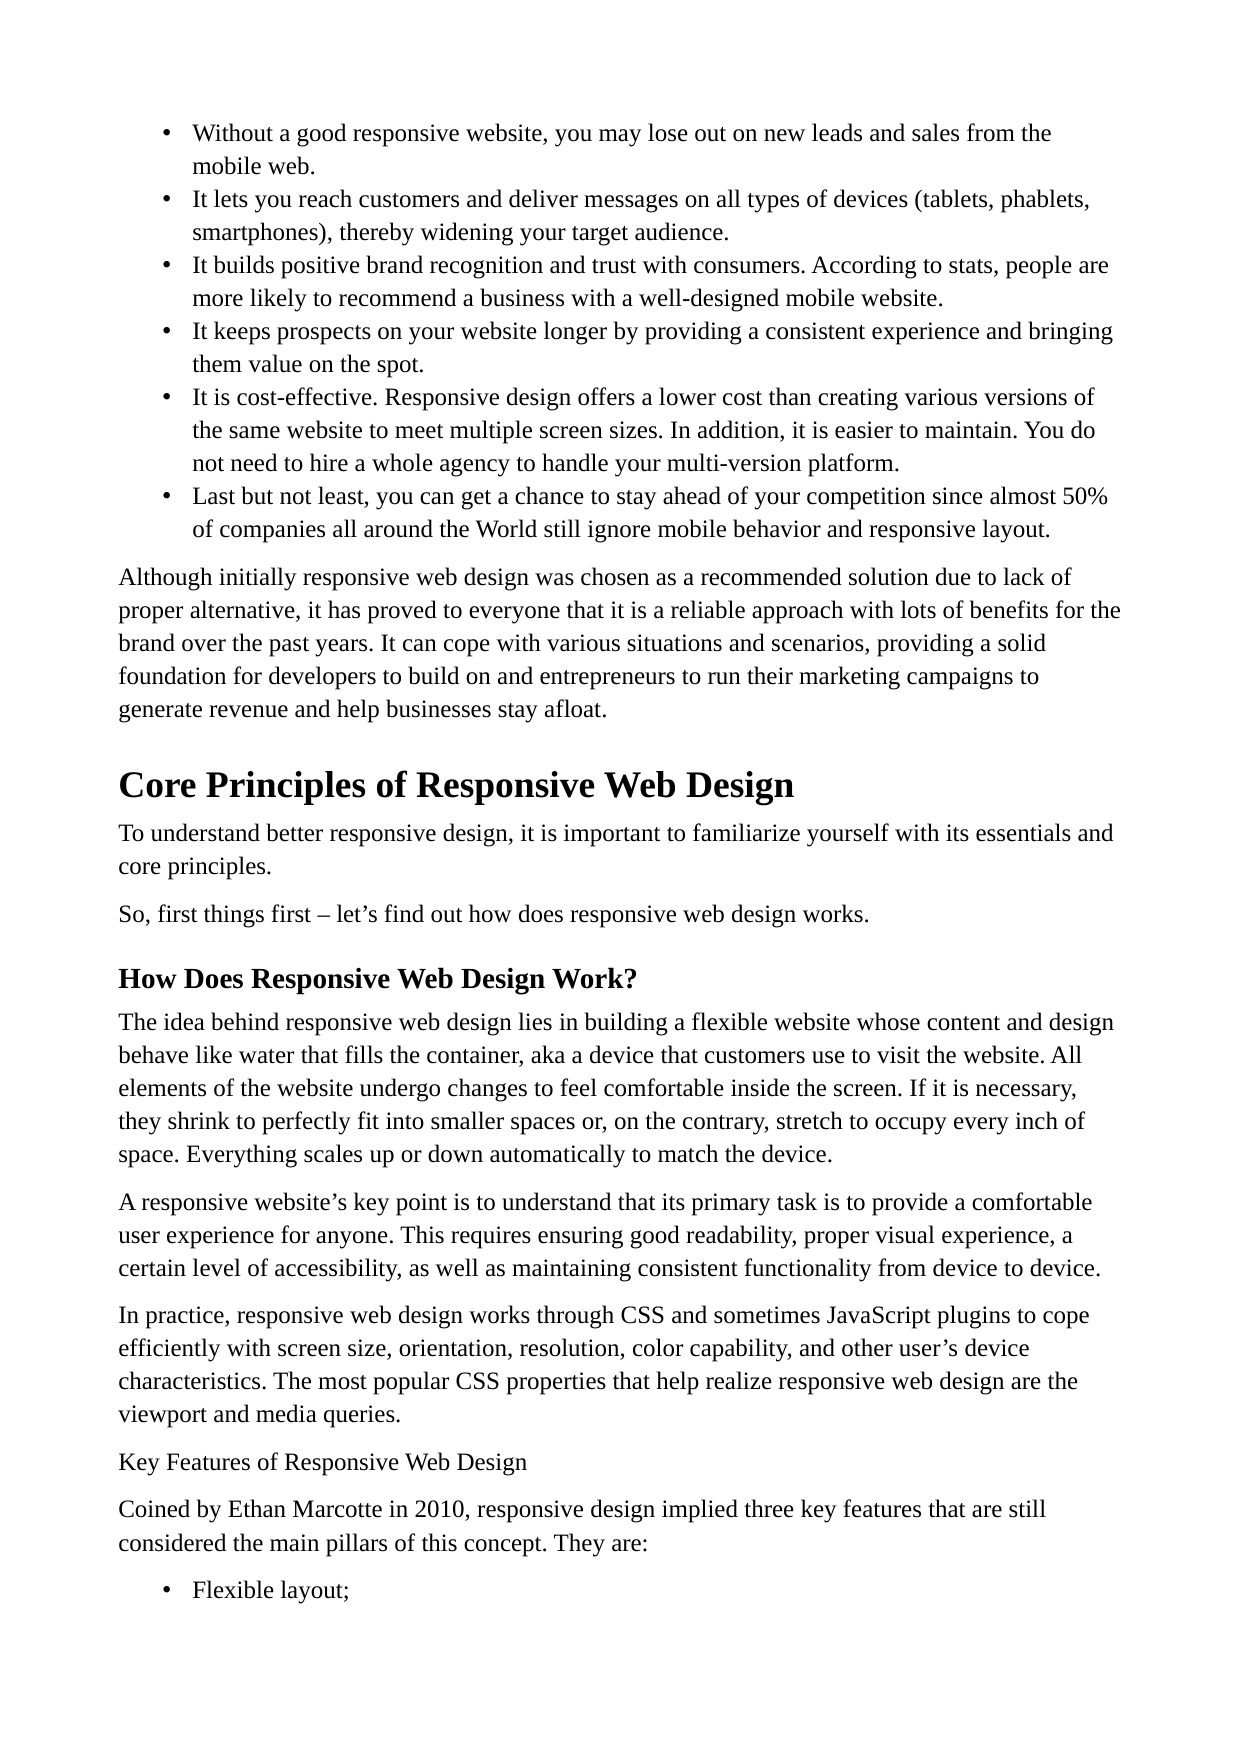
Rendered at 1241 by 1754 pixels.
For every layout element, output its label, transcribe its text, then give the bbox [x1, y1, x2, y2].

text To understand better responsive design, it is important to familiarize yourself with its essentials and core principles. [118, 818, 1122, 880]
subtitle Core Principles of Responsive Web Design [118, 762, 1122, 806]
text Coined by Ethan Marcotte in 2010, responsive design implied three key features that are still considered the main pillars of this concept. They are: [118, 1494, 1122, 1556]
subtitle How Does Responsive Web Design Work? [118, 961, 1122, 994]
text Key Features of Responsive Web Design [118, 1447, 1122, 1476]
list It lets you reach customers and deliver messages on all types of devices (tablets, phablets, smartphones), thereby widening your target audience. [162, 184, 1122, 246]
list Last but not least, you can get a chance to stay ahead of your competition since almost 50% of companies all around the World still ignore mobile behavior and responsive layout. [162, 481, 1122, 543]
list It builds positive brand recognition and trust with consumers. According to stats, people are more likely to recommend a business with a well-designed mobile website. [162, 250, 1122, 312]
text Although initially responsive web design was chosen as a recommended solution due to lack of proper alternative, it has proved to everyone that it is a reliable approach with lots of benefits for the brand over the past years. It can cope with various situations and scenarios, providing a solid foundation for developers to build on and entrepreneurs to run their marketing campaigns to generate revenue and help businesses stay afloat. [118, 562, 1122, 723]
list Flexible layout; [162, 1575, 1122, 1604]
text The idea behind responsive web design lies in building a flexible website whose content and design behave like water that fills the container, aka a device that customers use to visit the website. All elements of the website undergo changes to feel comfortable inside the screen. If it is necessary, they shrink to perfectly fit into smaller spaces or, on the contrary, stretch to occupy every inch of space. Everything scales up or down automatically to match the device. [118, 1007, 1122, 1168]
list Without a good responsive website, you may lose out on new leads and sales from the mobile web. [162, 118, 1122, 180]
text So, first things first – let’s find out how does responsive web design works. [118, 899, 1122, 927]
list It keeps prospects on your website longer by providing a consistent experience and bringing them value on the spot. [162, 316, 1122, 378]
text In practice, responsive web design works through CSS and sometimes JavaScript plugins to cope efficiently with screen size, orientation, resolution, color capability, and other user’s device characteristics. The most popular CSS properties that help realize responsive web design are the viewport and media queries. [118, 1300, 1122, 1428]
list It is cost-effective. Responsive design offers a lower cost than creating various versions of the same website to meet multiple screen sizes. In addition, it is easier to maintain. You do not need to hire a whole agency to handle your multi-version platform. [162, 382, 1122, 477]
text A responsive website’s key point is to understand that its primary task is to provide a comfortable user experience for anyone. This requires ensuring good readability, proper visual experience, a certain level of accessibility, as well as maintaining consistent functionality from device to device. [118, 1187, 1122, 1281]
